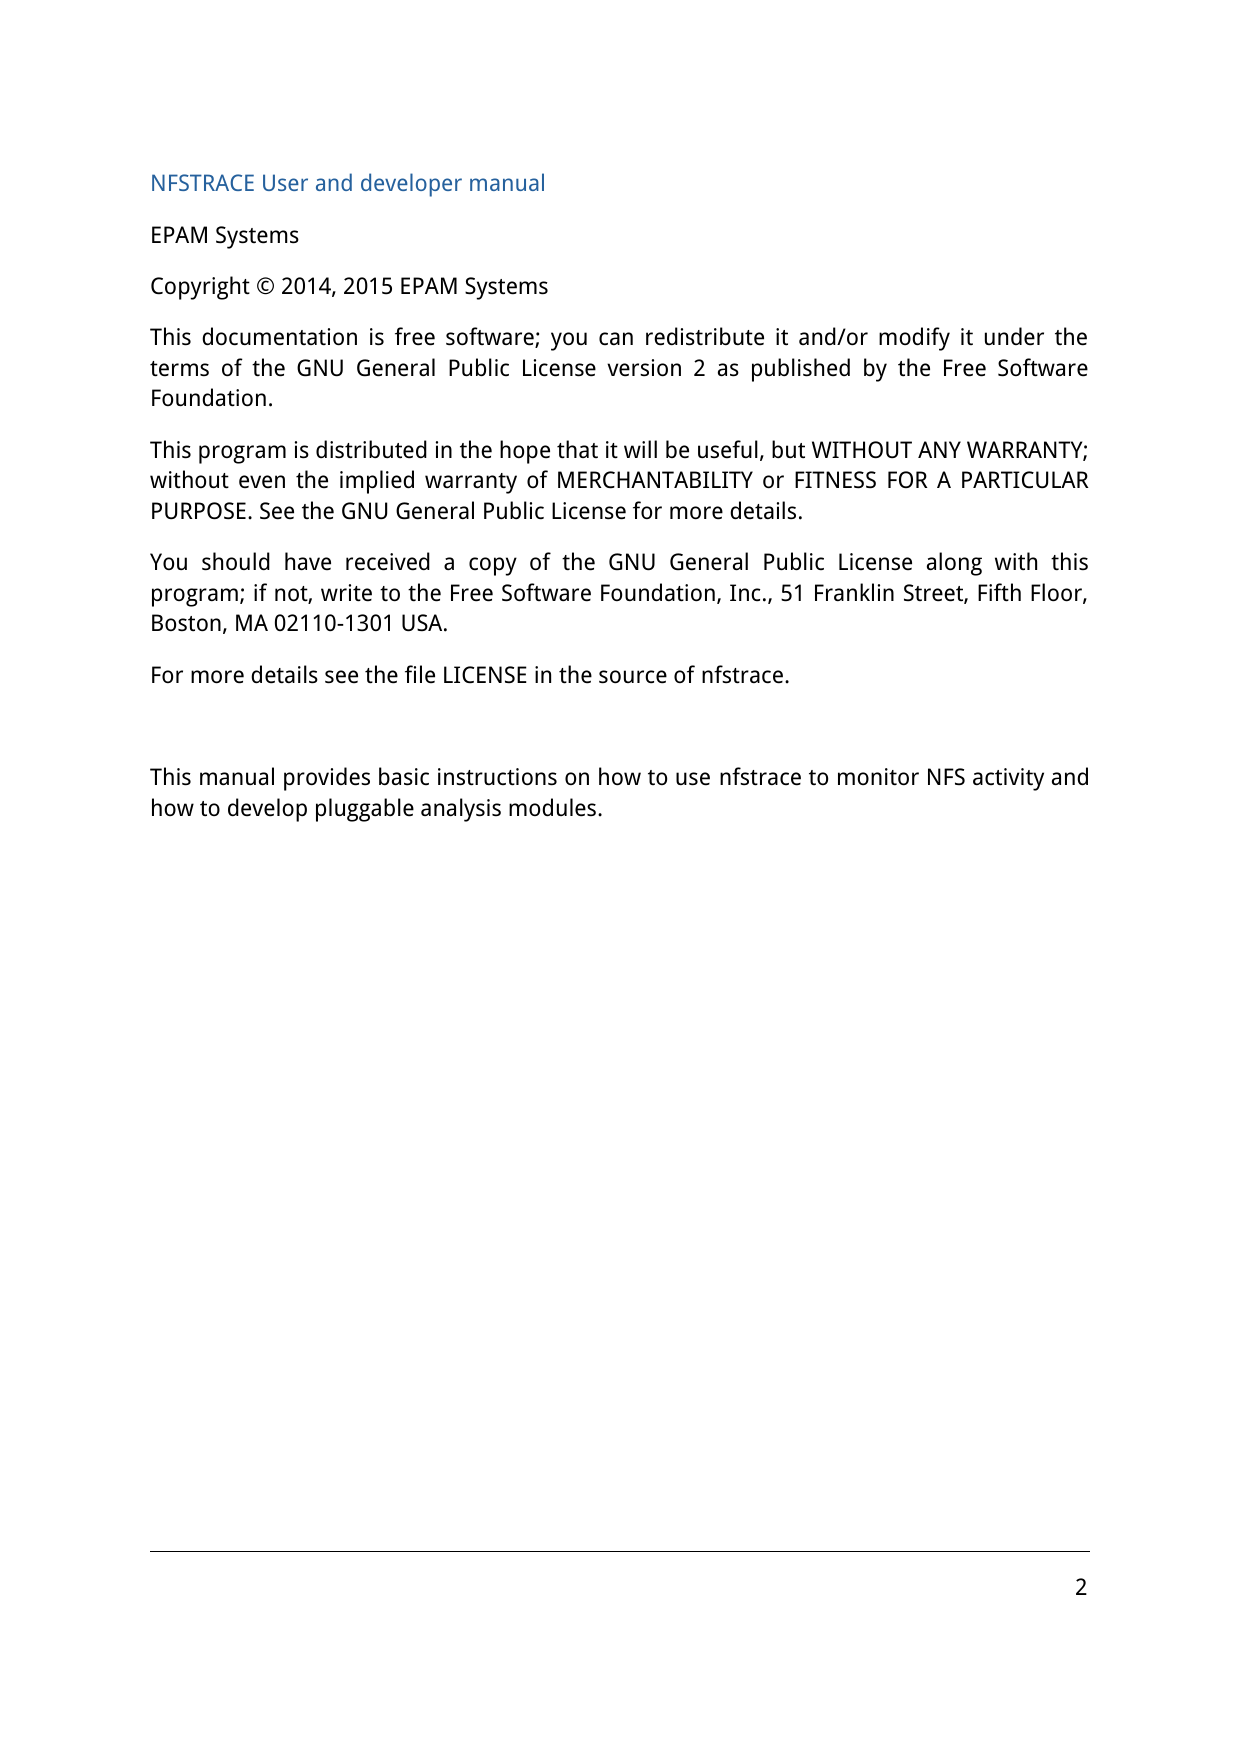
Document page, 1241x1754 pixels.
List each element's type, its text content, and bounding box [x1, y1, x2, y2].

text For more details see the file LICENSE in the source of nfstrace. [150, 662, 1090, 688]
text EPAM Systems [150, 222, 1090, 248]
text This documentation is free software; you can redistribute it and/or modify it under the terms of the GNU General Public License version 2 as published by the Free Software Foundation. [150, 324, 1090, 412]
text You should have received a copy of the GNU General Public License along with this program; if not, write to the Free Software Foundation, Inc., 51 Franklin Street, Fifth Floor, Boston, MA 02110-1301 USA. [150, 549, 1090, 637]
text Copyright © 2014, 2015 EPAM Systems [150, 273, 1090, 300]
text NFSTRACE User and developer manual [150, 171, 1090, 197]
text This manual provides basic instructions on how to use nfstrace to monitor NFS activity and how to develop pluggable analysis modules. [150, 764, 1090, 822]
text This program is distributed in the hope that it will be useful, but WITHOUT ANY WARRANTY; without even the implied warranty of MERCHANTABILITY or FITNESS FOR A PARTICULAR PURPOSE. See the GNU General Public License for more details. [150, 437, 1090, 525]
